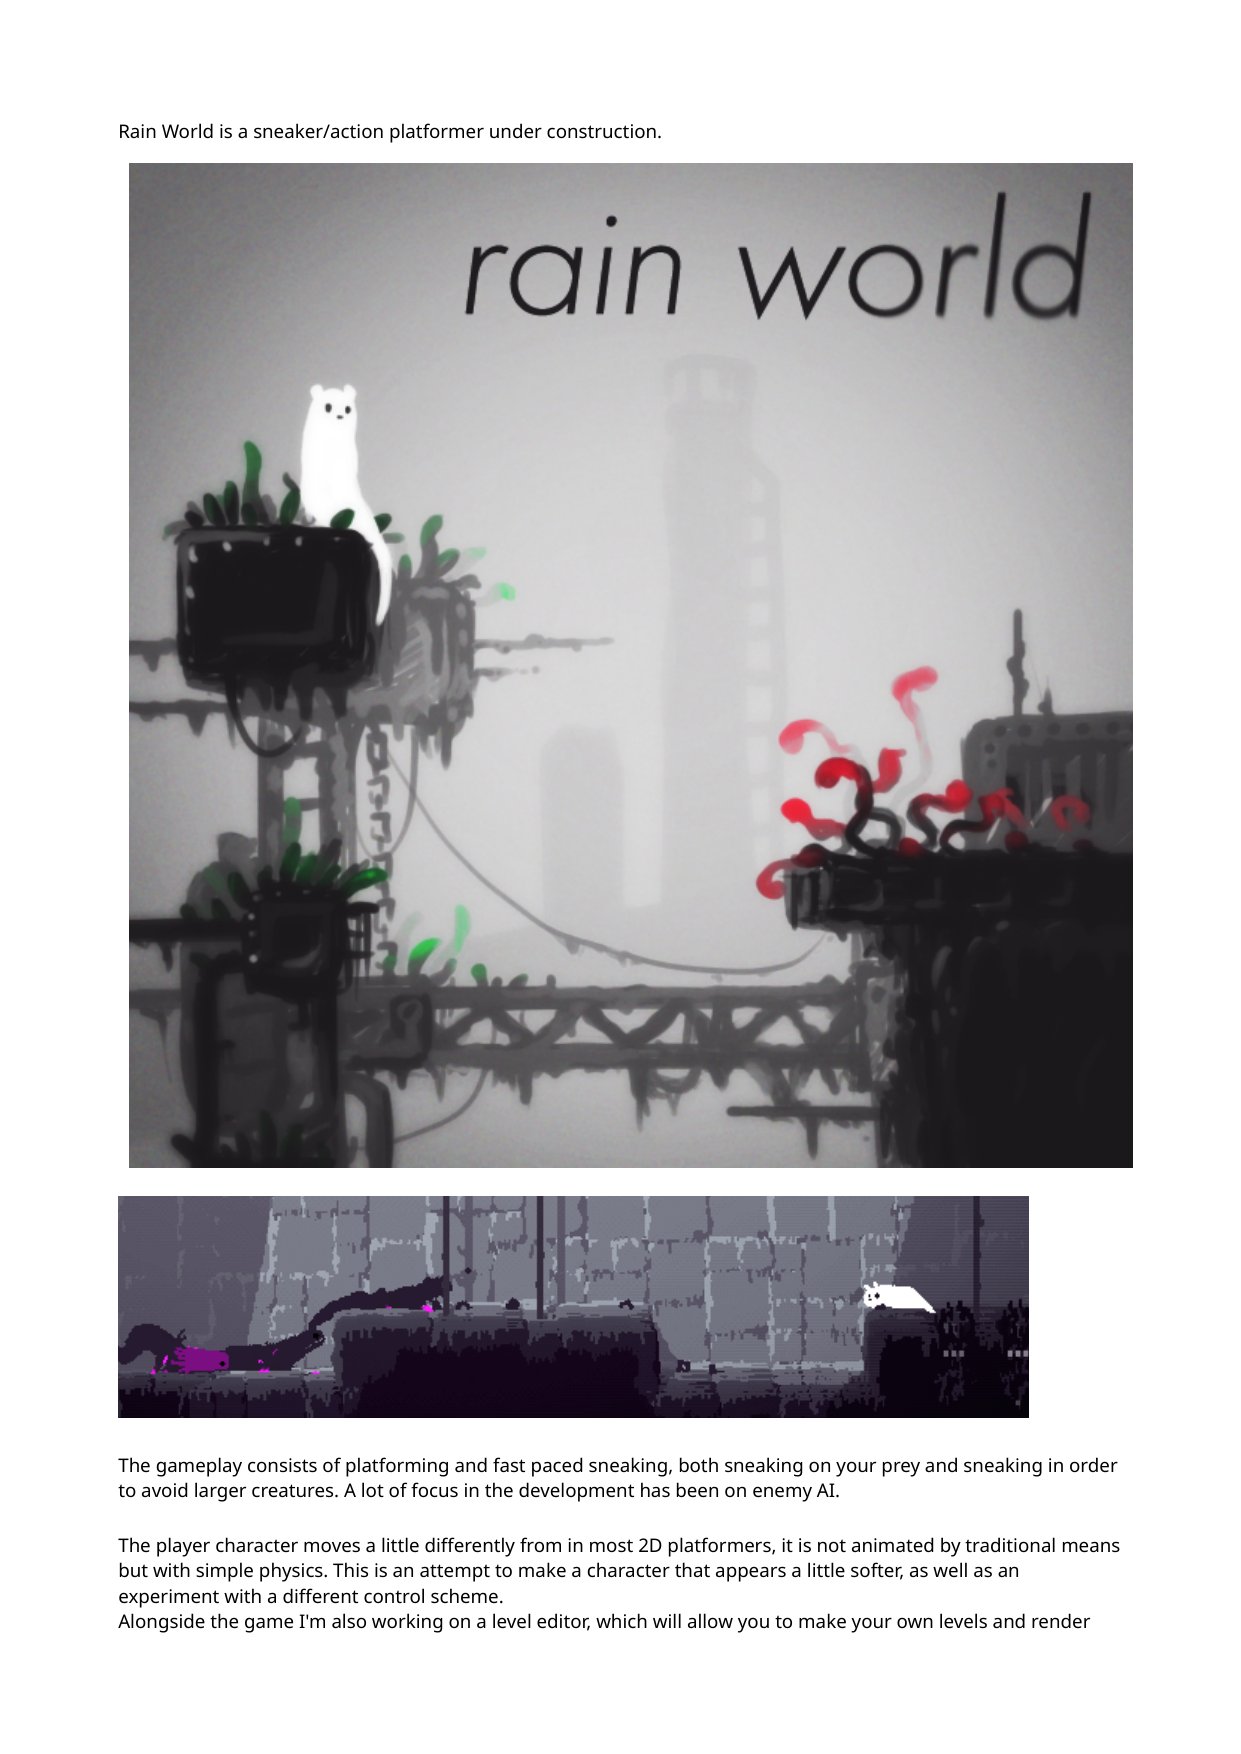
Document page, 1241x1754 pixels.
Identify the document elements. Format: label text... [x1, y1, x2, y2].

text The gameplay consists of platforming and fast paced sneaking, both sneaking on your prey and sneaking in order to avoid larger creatures. A lot of focus in the development has been on enemy AI. The player character moves a little differently from in most 2D platformers, it is not animated by traditional means but with simple physics. This is an attempt to make a character that appears a little softer, as well as an experiment with a different control scheme. Alongside the game I'm also working on a level editor, which will allow you to make your own levels and render [118, 1452, 1122, 1634]
picture [118, 1196, 1029, 1418]
text Rain World is a sneaker/action platformer under construction. [118, 118, 1122, 1452]
picture [129, 163, 1133, 1168]
